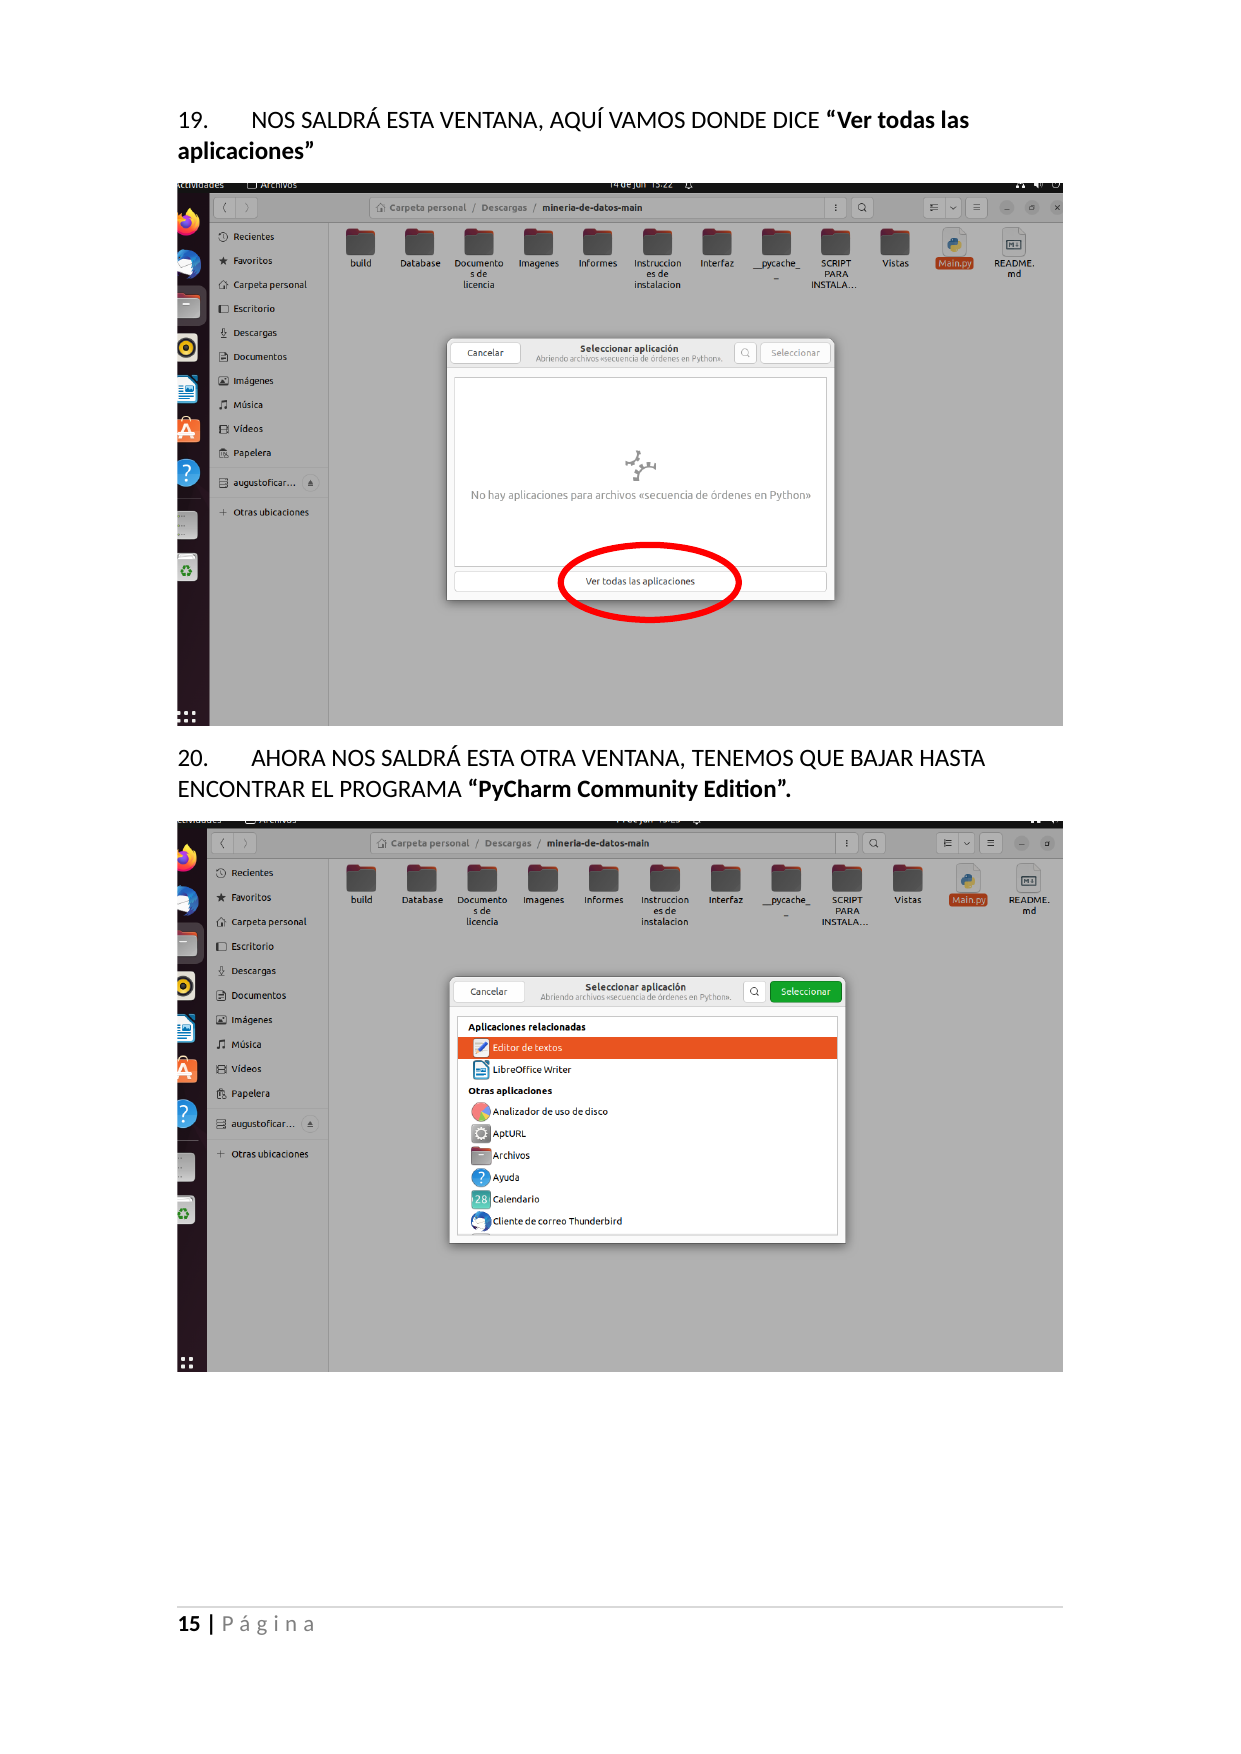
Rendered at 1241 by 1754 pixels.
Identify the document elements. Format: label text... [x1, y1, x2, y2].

list NOS SALDRÁ ESTA VENTANA, AQUÍ VAMOS DONDE DICE “Ver todas las aplicaciones” [177, 104, 1063, 166]
list AHORA NOS SALDRÁ ESTA OTRA VENTANA, TENEMOS QUE BAJAR HASTA ENCONTRAR EL PROGRAMA “PyCharm Community Edition”. [177, 742, 1063, 804]
